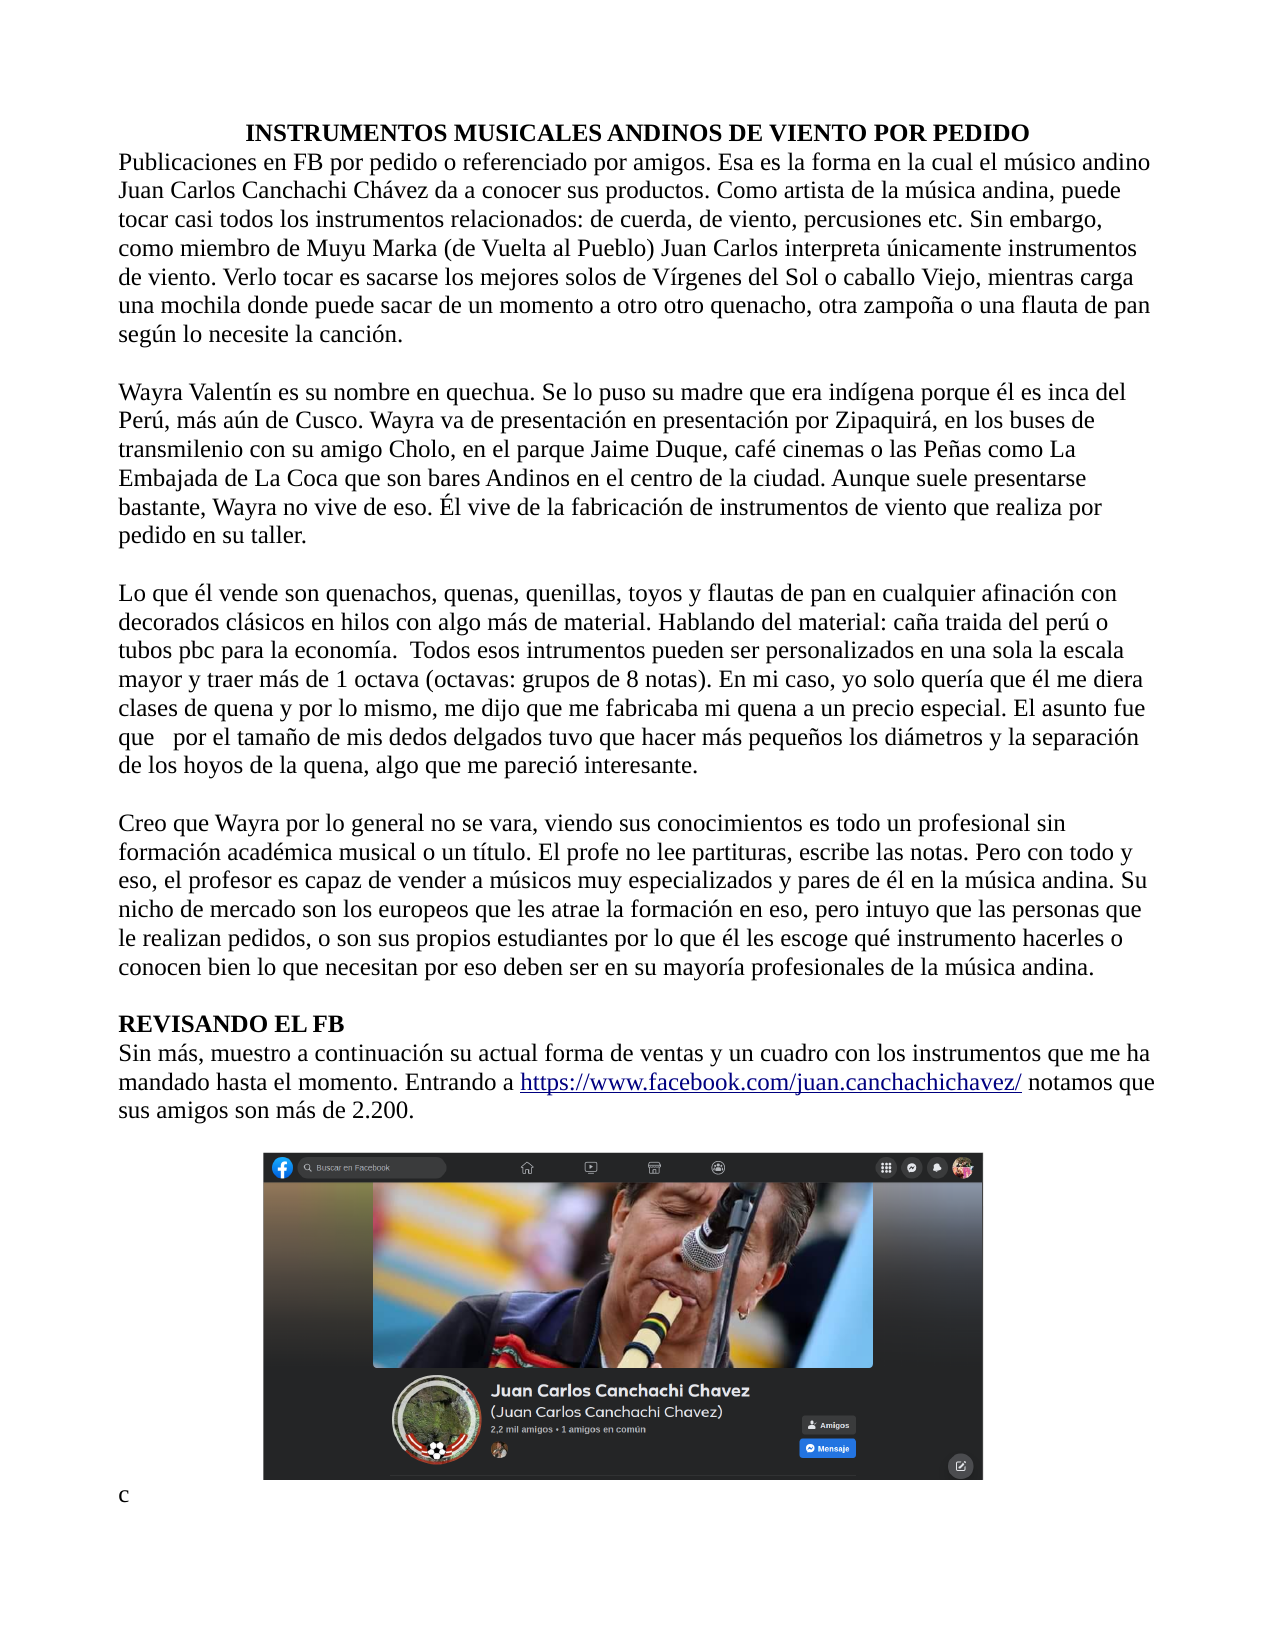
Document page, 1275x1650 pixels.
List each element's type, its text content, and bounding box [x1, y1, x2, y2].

text Sin más, muestro a continuación su actual forma de ventas y un cuadro con los instrumentos que me ha mandado hasta el momento. Entrando a https://www.facebook.com/juan.canchachichavez/ notamos que sus amigos son más de 2.200. [118, 1038, 1157, 1124]
text Publicaciones en FB por pedido o referenciado por amigos. Esa es la forma en la cual el músico andino Juan Carlos Canchachi Chávez da a conocer sus productos. Como artista de la música andina, puede tocar casi todos los instrumentos relacionados: de cuerda, de viento, percusiones etc. Sin embargo, como miembro de Muyu Marka (de Vuelta al Pueblo) Juan Carlos interpreta únicamente instrumentos de viento. Verlo tocar es sacarse los mejores solos de Vírgenes del Sol o caballo Viejo, mientras carga una mochila donde puede sacar de un momento a otro otro quenacho, otra zampoña o una flauta de pan según lo necesite la canción. [118, 147, 1157, 348]
picture [263, 1152, 984, 1480]
text Creo que Wayra por lo general no se vara, viendo sus conocimientos es todo un profesional sin formación académica musical o un título. El profe no lee partituras, escribe las notas. Pero con todo y eso, el profesor es capaz de vender a músicos muy especializados y pares de él en la música andina. Su nicho de mercado son los europeos que les atrae la formación en eso, pero intuyo que las personas que le realizan pedidos, o son sus propios estudiantes por lo que él les escoge qué instrumento hacerles o conocen bien lo que necesitan por eso deben ser en su mayoría profesionales de la música andina. [118, 808, 1157, 981]
text Lo que él vende son quenachos, quenas, quenillas, toyos y flautas de pan en cualquier afinación con decorados clásicos en hilos con algo más de material. Hablando del material: caña traida del perú o tubos pbc para la economía. Todos esos intrumentos pueden ser personalizados en una sola la escala mayor y traer más de 1 octava (octavas: grupos de 8 notas). En mi caso, yo solo quería que él me diera clases de quena y por lo mismo, me dijo que me fabricaba mi quena a un precio especial. El asunto fue que por el tamaño de mis dedos delgados tuvo que hacer más pequeños los diámetros y la separación de los hoyos de la quena, algo que me pareció interesante. [118, 578, 1157, 779]
text c [118, 1124, 1157, 1508]
text INSTRUMENTOS MUSICALES ANDINOS DE VIENTO POR PEDIDO [118, 118, 1157, 147]
text Wayra Valentín es su nombre en quechua. Se lo puso su madre que era indígena porque él es inca del Perú, más aún de Cusco. Wayra va de presentación en presentación por Zipaquirá, en los buses de transmilenio con su amigo Cholo, en el parque Jaime Duque, café cinemas o las Peñas como La Embajada de La Coca que son bares Andinos en el centro de la ciudad. Aunque suele presentarse bastante, Wayra no vive de eso. Él vive de la fabricación de instrumentos de viento que realiza por pedido en su taller. [118, 377, 1157, 549]
text REVISANDO EL FB [118, 1009, 1157, 1038]
